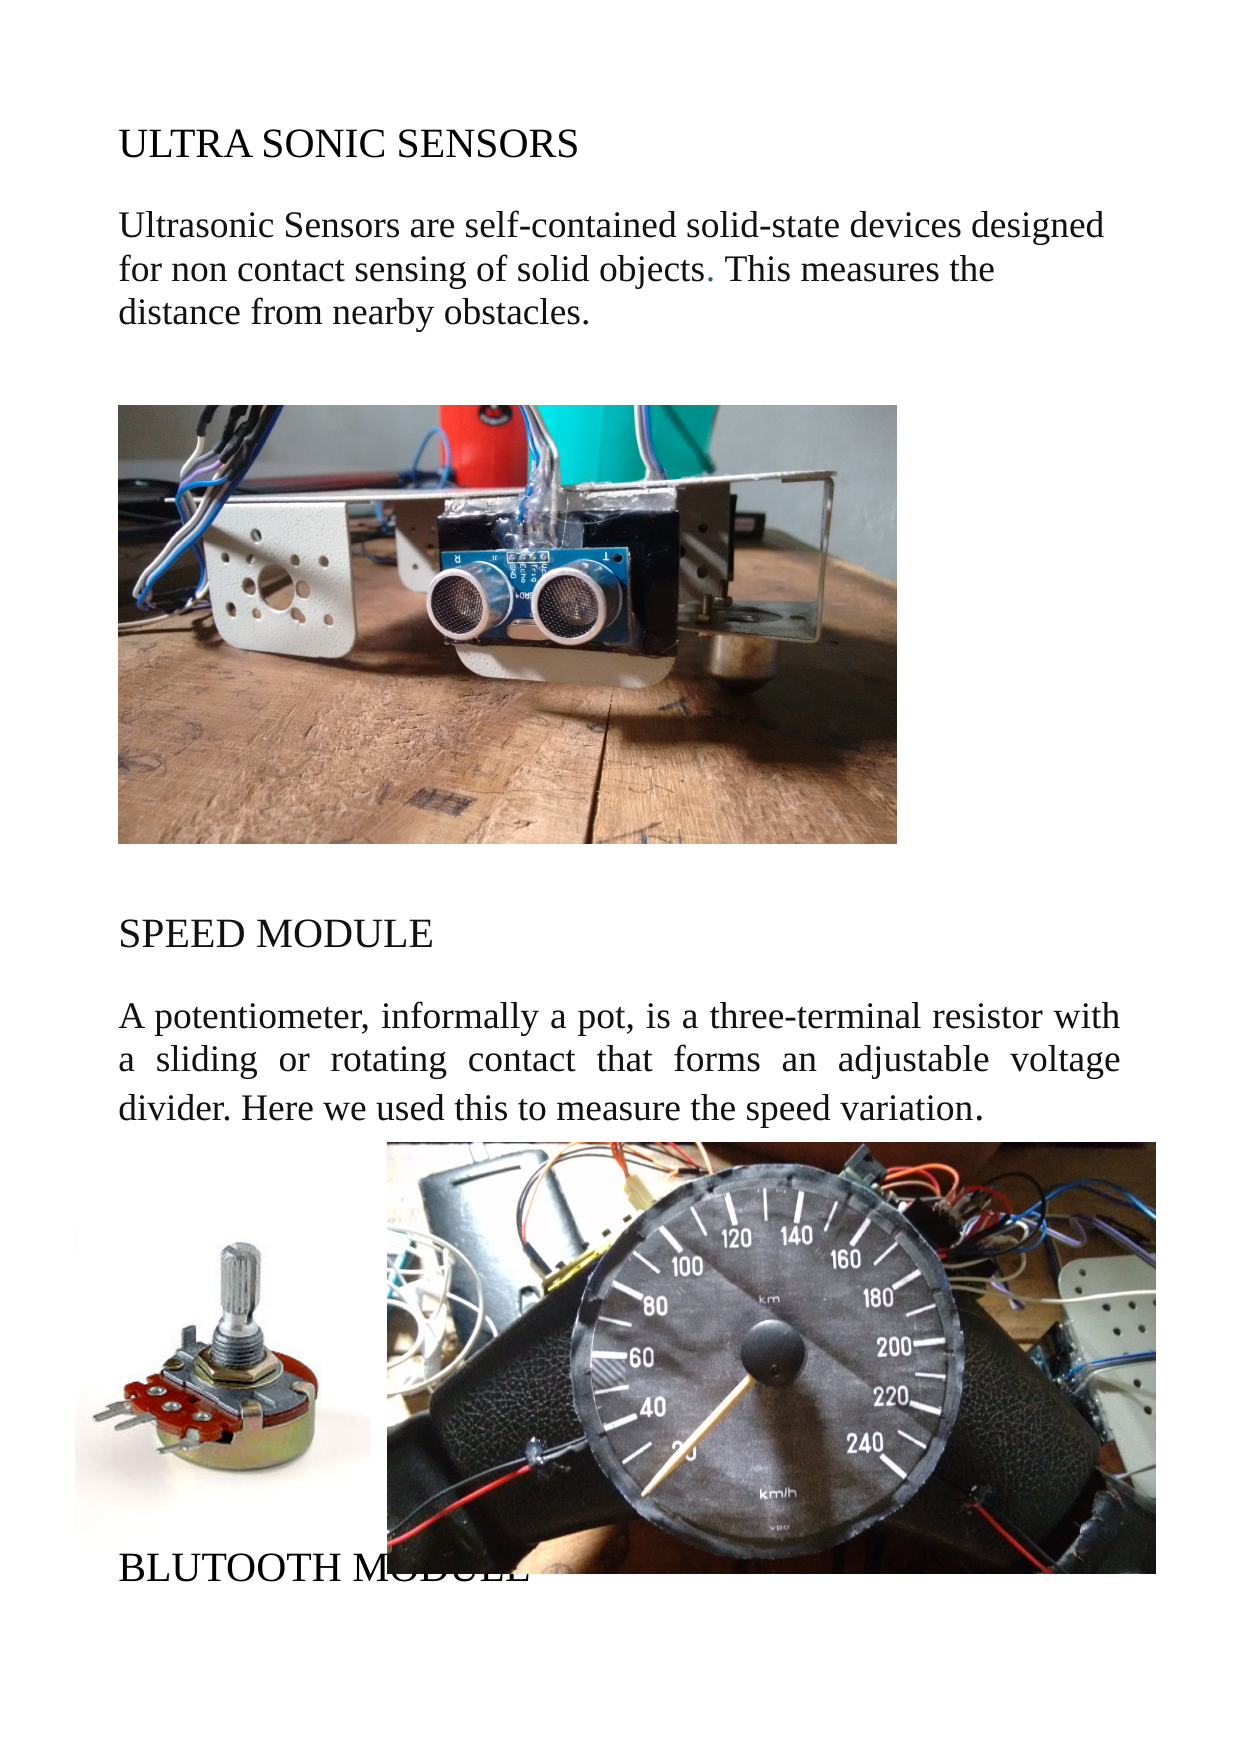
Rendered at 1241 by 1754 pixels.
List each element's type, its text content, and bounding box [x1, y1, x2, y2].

text ULTRA SONIC SENSORS [118, 118, 1122, 166]
picture [75, 1201, 371, 1547]
text SPEED MODULE [118, 909, 1122, 957]
text A potentiometer, informally a pot, is a three-terminal resistor with a sliding or rotating contact that forms an adjustable voltage divider. Here we used this to measure the speed variation. [118, 993, 1122, 1131]
picture [387, 1142, 1156, 1574]
picture [118, 405, 897, 844]
text BLUTOOTH MODULE [118, 1543, 1122, 1591]
text Ultrasonic Sensors are self-contained solid-state devices designed for non contact sensing of solid objects. This measures the distance from nearby obstacles. [118, 203, 1122, 332]
